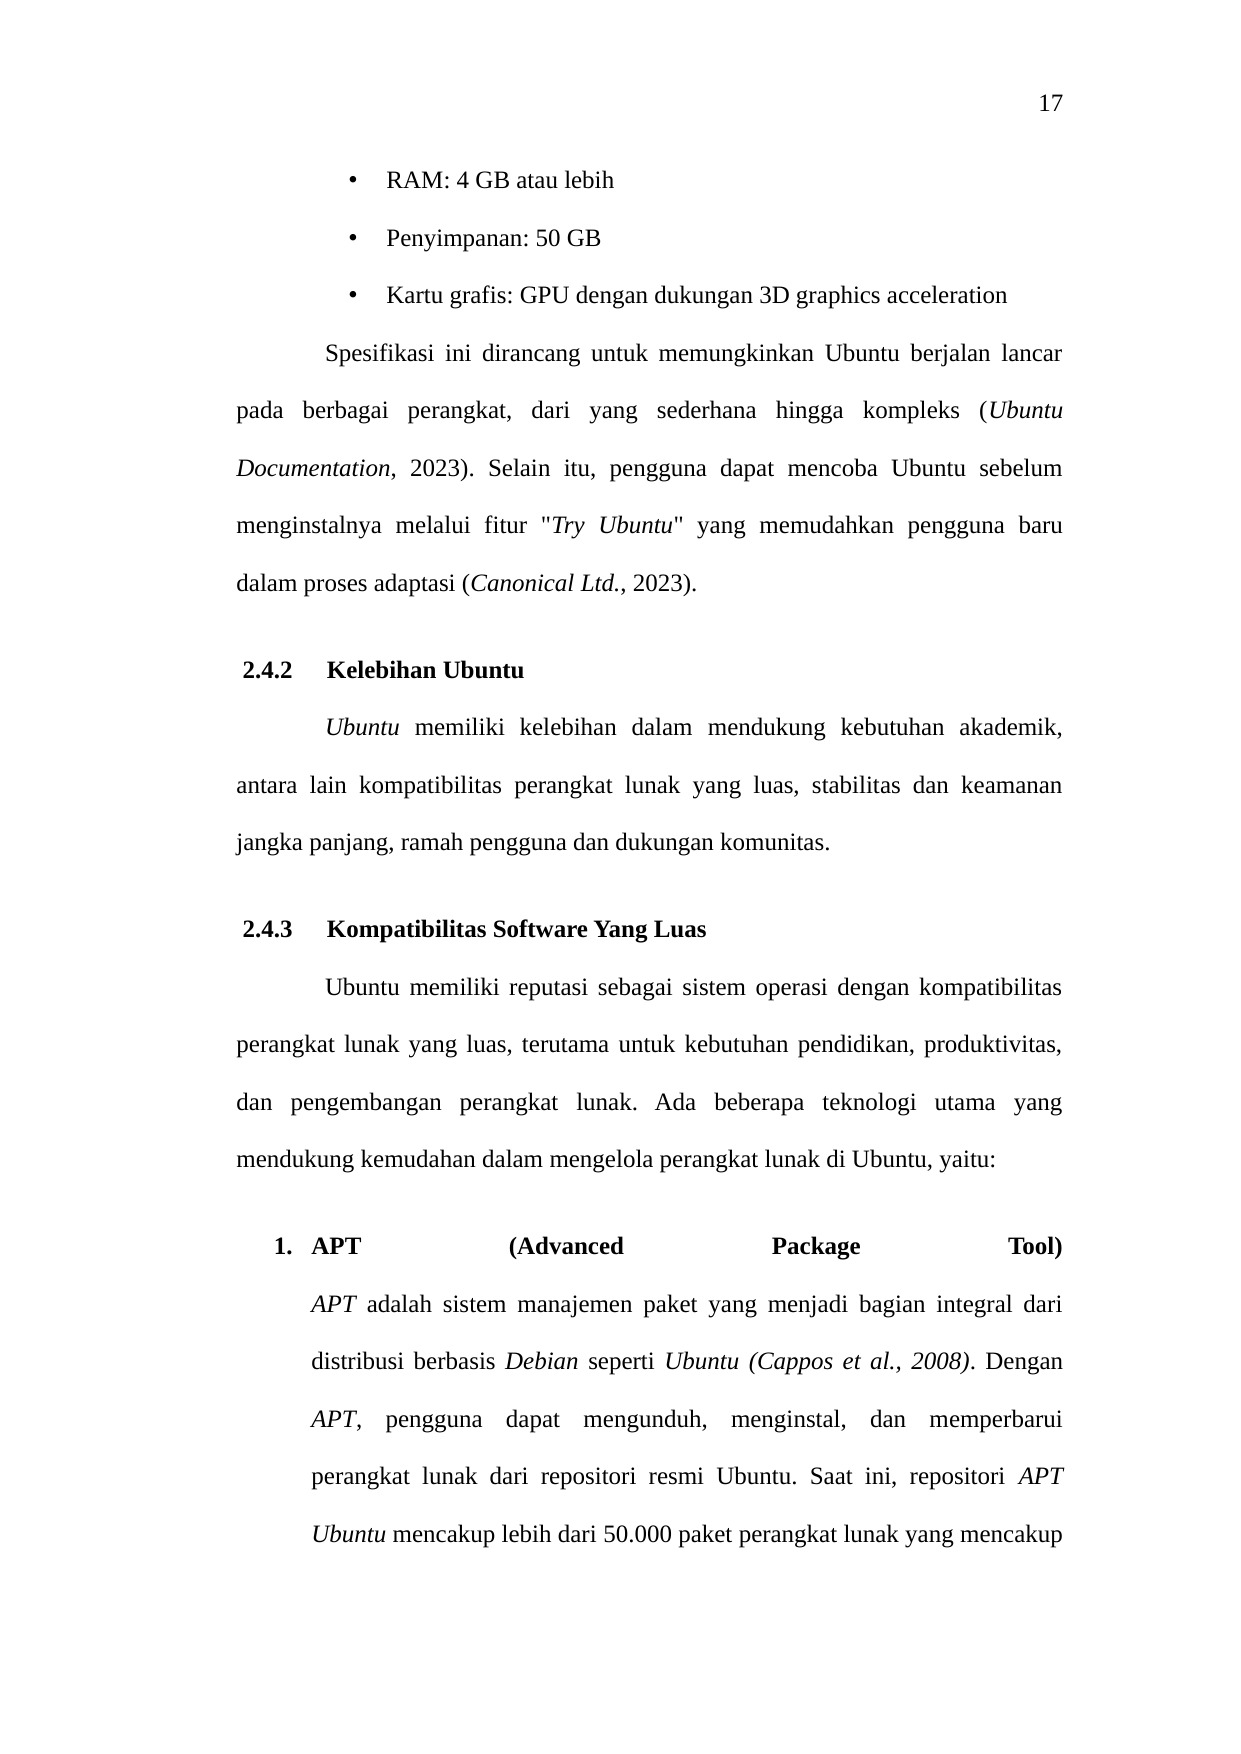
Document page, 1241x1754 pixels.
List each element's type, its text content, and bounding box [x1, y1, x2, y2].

list Kartu grafis: GPU dengan dukungan 3D graphics acceleration [349, 280, 1063, 309]
list Penyimpanan: 50 GB [349, 223, 1063, 252]
list APT (Advanced Package Tool) APT adalah sistem manajemen paket yang menjadi bagian integral dari distribusi berbasis Debian seperti Ubuntu (Cappos et al., 2008). Dengan APT, pengguna dapat mengunduh, menginstal, dan memperbarui perangkat lunak dari repositori resmi Ubuntu. Saat ini, repositori APT Ubuntu mencakup lebih dari 50.000 paket perangkat lunak yang mencakup [274, 1231, 1063, 1547]
text Ubuntu memiliki kelebihan dalam mendukung kebutuhan akademik, antara lain kompatibilitas perangkat lunak yang luas, stabilitas dan keamanan jangka panjang, ramah pengguna dan dukungan komunitas. [236, 712, 1063, 856]
subtitle Kompatibilitas Software yang Luas [236, 914, 1063, 943]
text Ubuntu memiliki reputasi sebagai sistem operasi dengan kompatibilitas perangkat lunak yang luas, terutama untuk kebutuhan pendidikan, produktivitas, dan pengembangan perangkat lunak. Ada beberapa teknologi utama yang mendukung kemudahan dalam mengelola perangkat lunak di Ubuntu, yaitu: [236, 972, 1063, 1173]
subtitle Kelebihan Ubuntu [236, 655, 1063, 683]
list RAM: 4 GB atau lebih [349, 165, 1063, 194]
text Spesifikasi ini dirancang untuk memungkinkan Ubuntu berjalan lancar pada berbagai perangkat, dari yang sederhana hingga kompleks (Ubuntu Documentation, 2023). Selain itu, pengguna dapat mencoba Ubuntu sebelum menginstalnya melalui fitur "Try Ubuntu" yang memudahkan pengguna baru dalam proses adaptasi (Canonical Ltd., 2023). [236, 338, 1063, 597]
